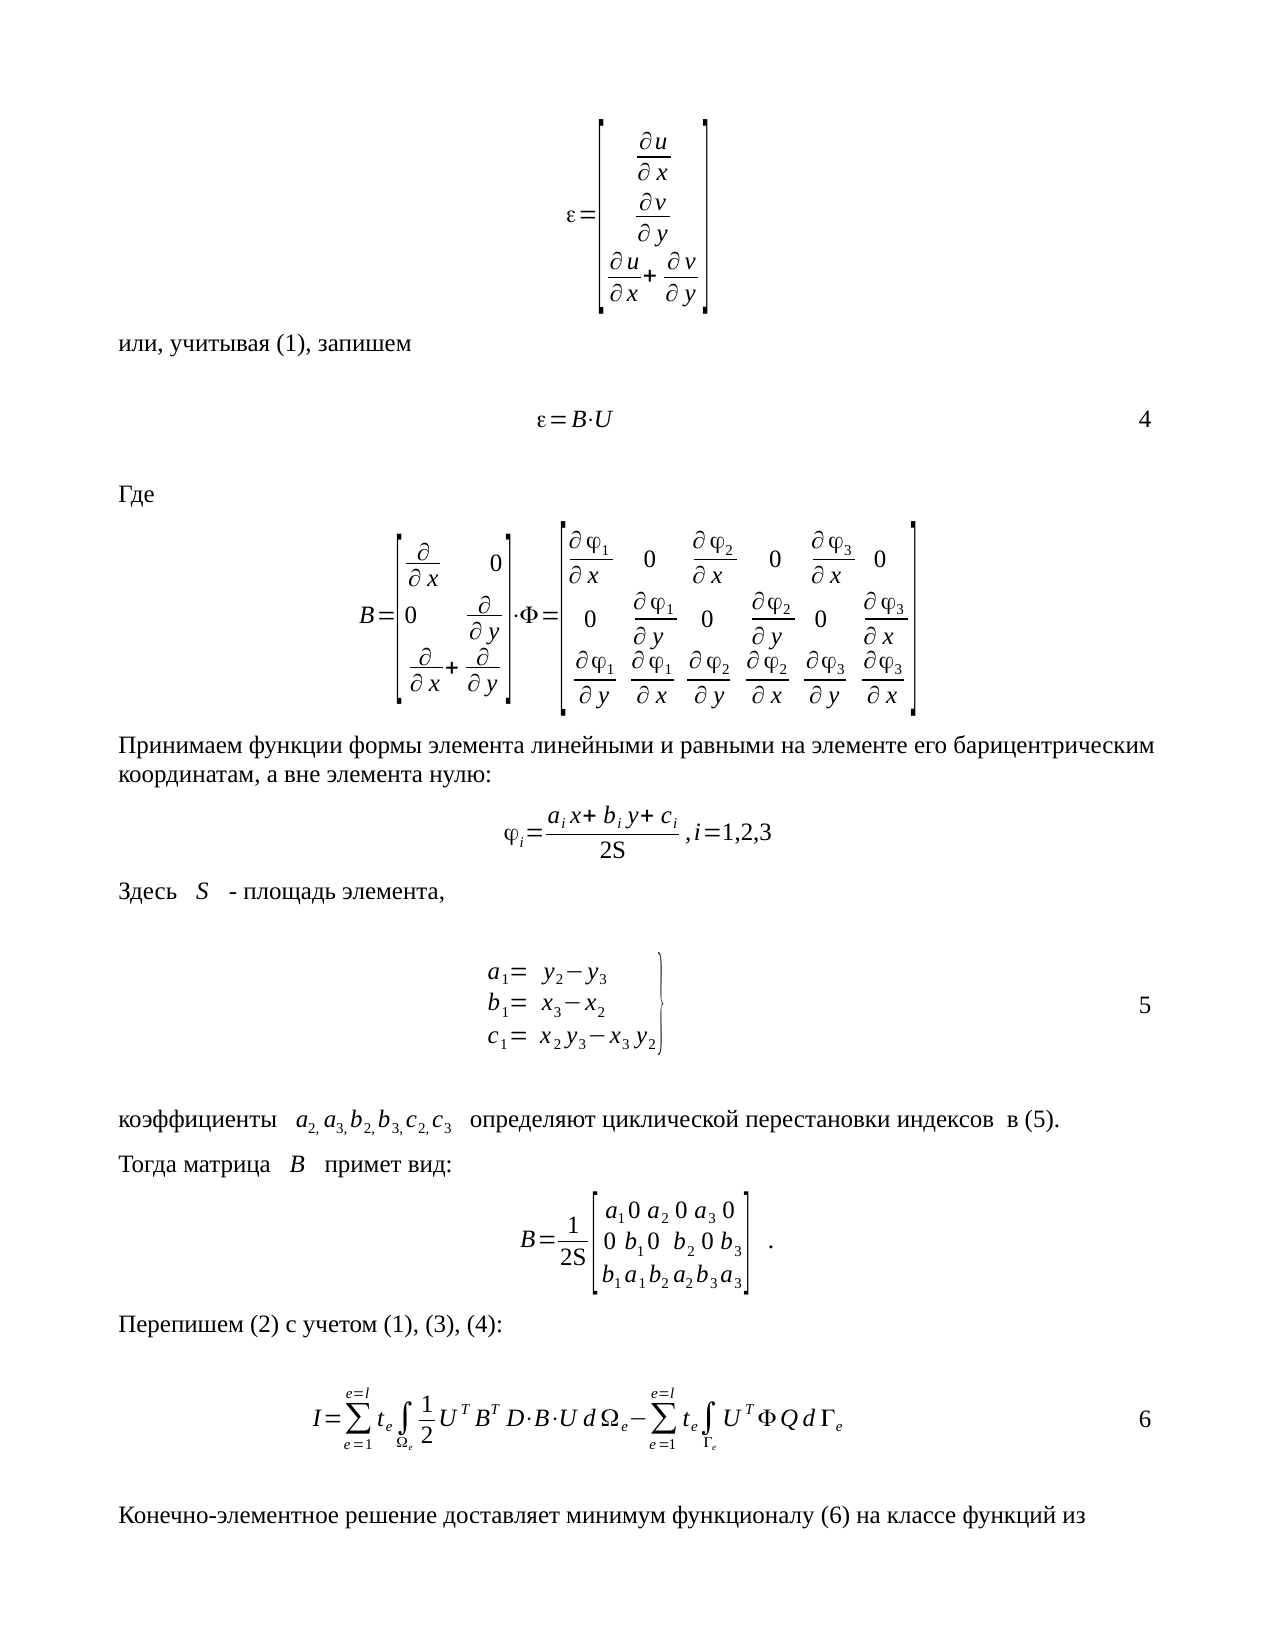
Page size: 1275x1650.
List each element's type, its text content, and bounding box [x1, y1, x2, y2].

text или, учитывая (1), запишем [118, 328, 1157, 357]
table_header [118, 398, 1041, 451]
text Принимаем функции формы элемента линейными и равными на элементе его барицентрическим координатам, а вне элемента нулю: [118, 730, 1157, 788]
text Тогда матрицапримет вид: [118, 1149, 1157, 1178]
text Где [118, 479, 1157, 508]
text Конечно-элементное решение доставляет минимум функционалу (6) на классе функций из конечномерного пространства с базисом [8]. [118, 1500, 1157, 1529]
table_header 5 [1041, 946, 1157, 1075]
text Здесь- площадь элемента, [118, 876, 1157, 904]
text коэффициентыопределяют циклической перестановки индексов в (5). [118, 1104, 1157, 1137]
table_header 6 [1041, 1379, 1157, 1472]
table_header 4 [1041, 398, 1157, 451]
table_header [118, 1379, 1041, 1472]
text . [118, 1190, 1157, 1296]
text Перепишем (2) с учетом (1), (3), (4): [118, 1309, 1157, 1337]
table_header [118, 946, 1041, 1075]
